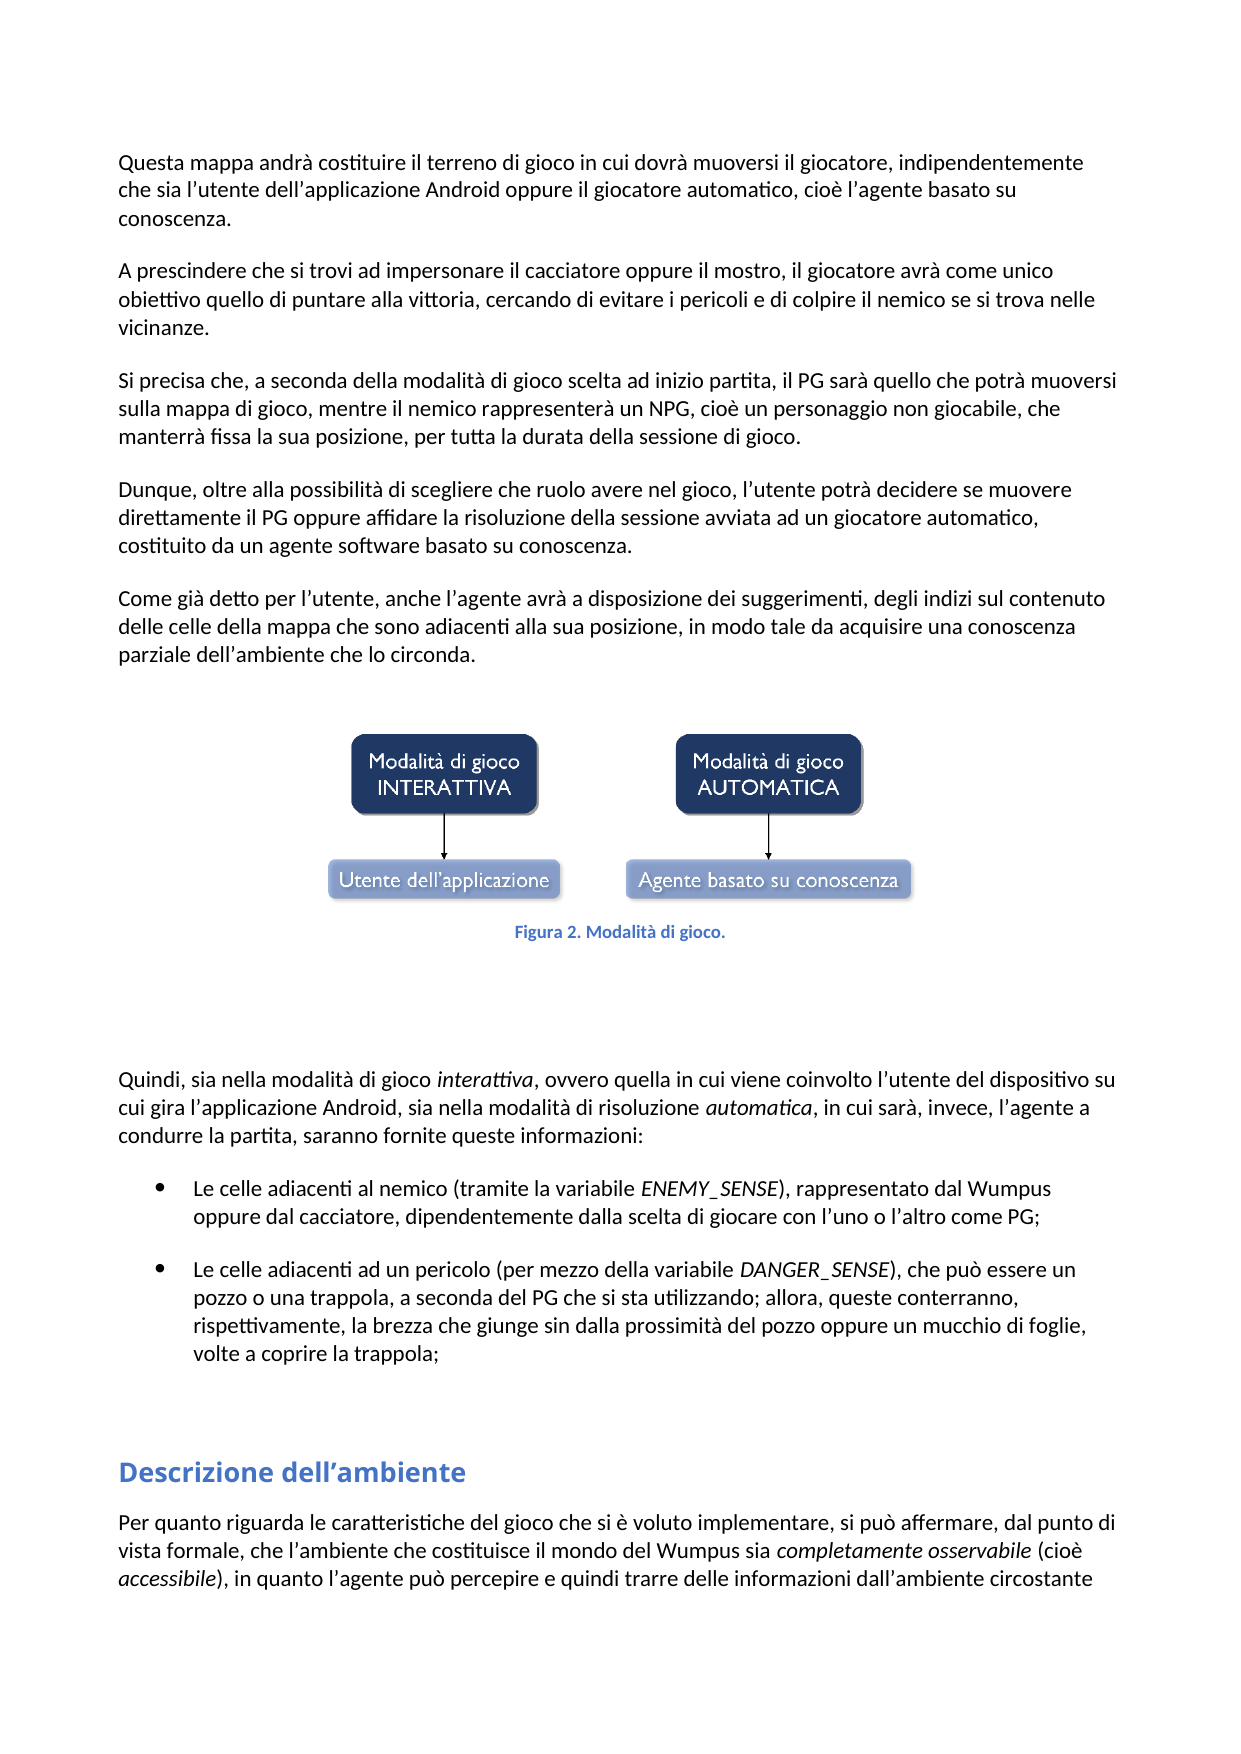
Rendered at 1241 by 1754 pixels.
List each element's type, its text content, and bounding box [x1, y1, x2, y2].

text Figura 2. Modalità di gioco. [323, 921, 917, 943]
text Per quanto riguarda le caratteristiche del gioco che si è voluto implementare, si può affermare, dal punto di vista formale, che l’ambiente che costituisce il mondo del Wumpus sia completamente osservabile (cioè accessibile), in quanto l’agente può percepire e quindi trarre delle informazioni dall’ambiente circostante [118, 1508, 1122, 1592]
text A prescindere che si trovi ad impersonare il cacciatore oppure il mostro, il giocatore avrà come unico obiettivo quello di puntare alla vittoria, cercando di evitare i pericoli e di colpire il nemico se si trova nelle vicinanze. [118, 257, 1122, 341]
text Dunque, oltre alla possibilità di scegliere che ruolo avere nel gioco, l’utente potrà decidere se muovere direttamente il PG oppure affidare la risoluzione della sessione avviata ad un giocatore automatico, costituito da un agente software basato su conoscenza. [118, 475, 1122, 559]
text Quindi, sia nella modalità di gioco interattiva, ovvero quella in cui viene coinvolto l’utente del dispositivo su cui gira l’applicazione Android, sia nella modalità di risoluzione automatica, in cui sarà, invece, l’agente a condurre la partita, saranno fornite queste informazioni: [118, 1065, 1122, 1149]
text Come già detto per l’utente, anche l’agente avrà a disposizione dei suggerimenti, degli indizi sul contenuto delle celle della mappa che sono adiacenti alla sua posizione, in modo tale da acquisire una conoscenza parziale dell’ambiente che lo circonda. [118, 584, 1122, 668]
text Questa mappa andrà costituire il terreno di gioco in cui dovrà muoversi il giocatore, indipendentemente che sia l’utente dell’applicazione Android oppure il giocatore automatico, cioè l’agente basato su conoscenza. [118, 148, 1122, 232]
subtitle Descrizione dell’ambiente [118, 1453, 1122, 1490]
list Le celle adiacenti al nemico (tramite la variabile ENEMY_SENSE), rappresentato dal Wumpus oppure dal cacciatore, dipendentemente dalla scelta di giocare con l’uno o l’altro come PG; [156, 1174, 1122, 1230]
text Si precisa che, a seconda della modalità di gioco scelta ad inizio partita, il PG sarà quello che potrà muoversi sulla mappa di gioco, mentre il nemico rappresenterà un NPG, cioè un personaggio non giocabile, che manterrà fissa la sua posizione, per tutta la durata della sessione di gioco. [118, 366, 1122, 450]
list Le celle adiacenti ad un pericolo (per mezzo della variabile DANGER_SENSE), che può essere un pozzo o una trappola, a seconda del PG che si sta utilizzando; allora, queste conterranno, rispettivamente, la brezza che giunge sin dalla prossimità del pozzo oppure un mucchio di foglie, volte a coprire la trappola; [156, 1255, 1122, 1367]
